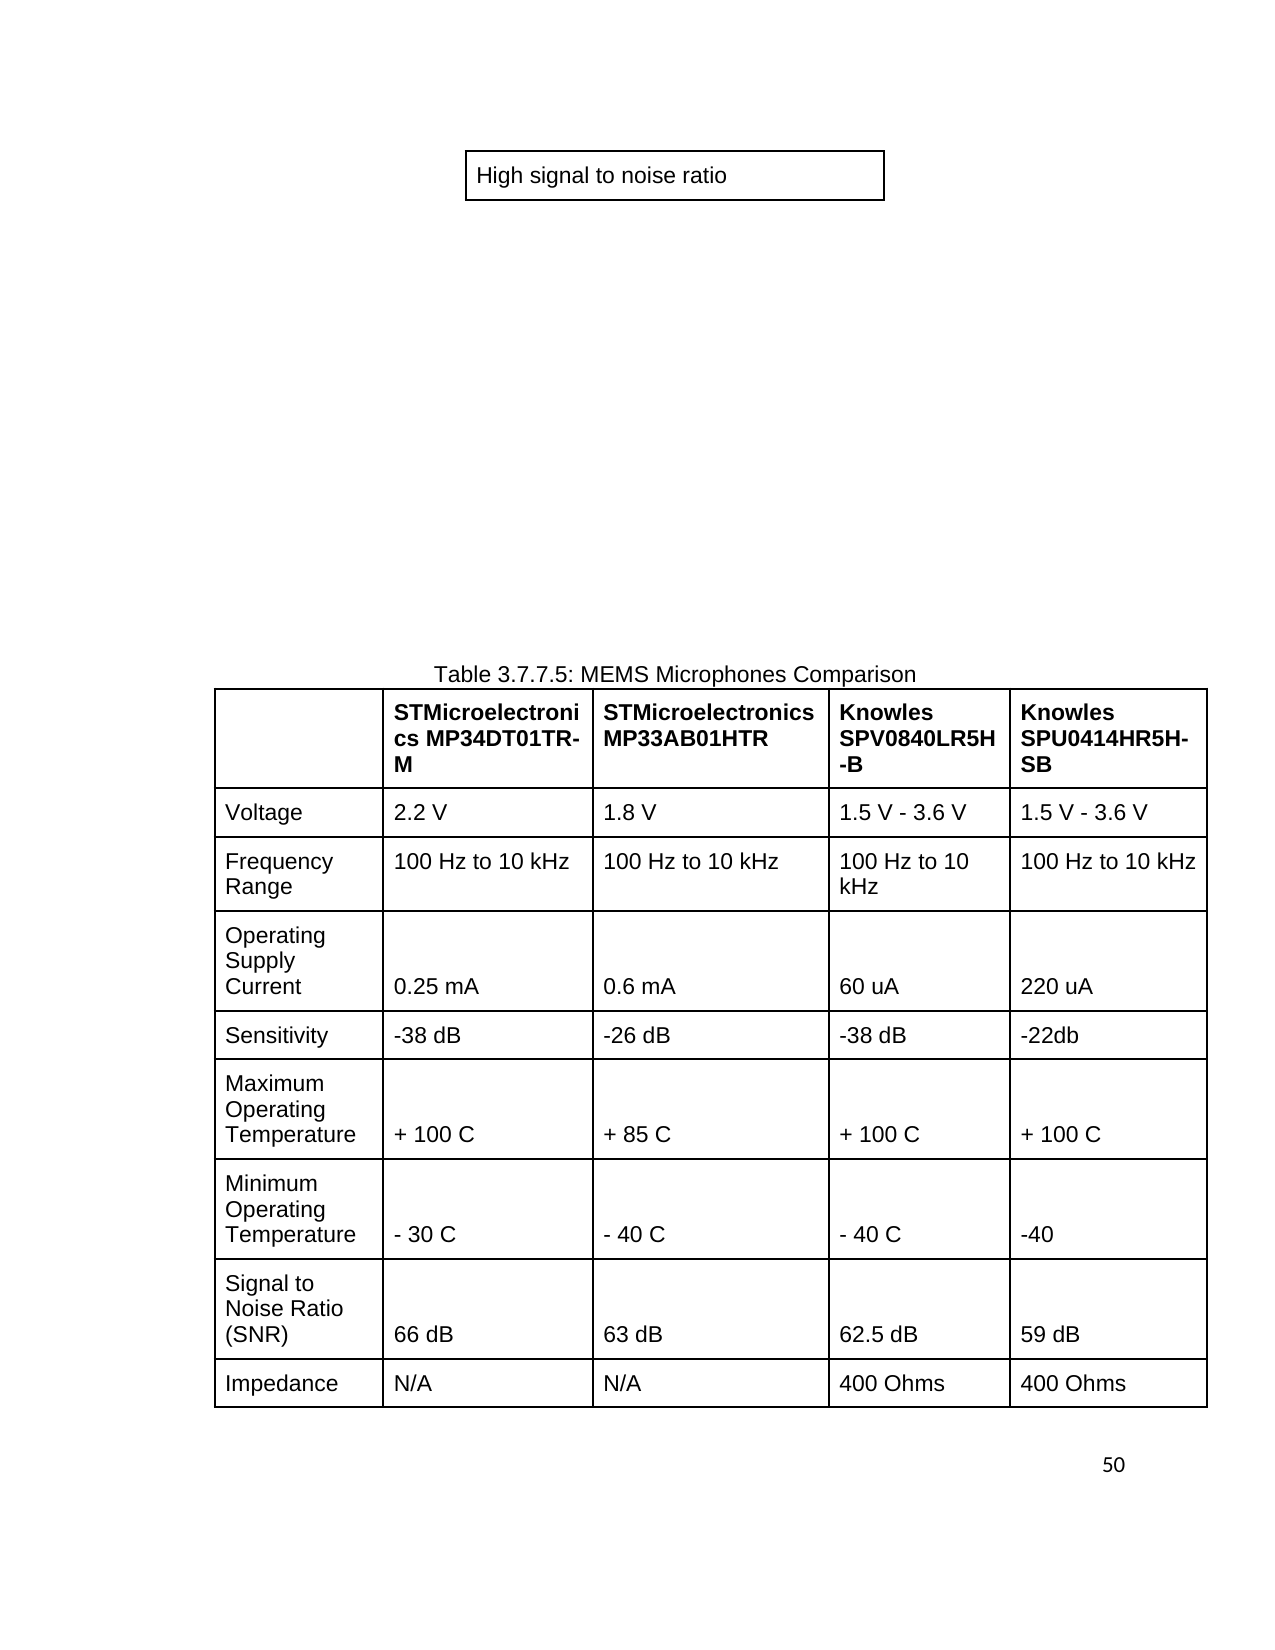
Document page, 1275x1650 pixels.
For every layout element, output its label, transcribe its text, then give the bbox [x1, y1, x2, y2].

table_cell N/A [594, 1360, 828, 1406]
table_cell Frequency Range [216, 838, 382, 910]
table_cell 1.8 V [594, 789, 828, 836]
table_cell Operating Supply Current [216, 912, 382, 1010]
table_cell 59 dB [1011, 1260, 1206, 1358]
table_cell 60 uA [830, 912, 1009, 1010]
table_cell High signal to noise ratio [467, 152, 883, 198]
table_cell 400 Ohms [1011, 1360, 1206, 1406]
table_cell -22db [1011, 1012, 1206, 1058]
table_cell - 40 C [594, 1160, 828, 1258]
table_cell -38 dB [830, 1012, 1009, 1058]
table_cell 100 Hz to 10 kHz [594, 838, 828, 910]
table_cell + 100 C [830, 1060, 1009, 1158]
table_cell 66 dB [384, 1260, 592, 1358]
table_cell 2.2 V [384, 789, 592, 836]
table_cell -38 dB [384, 1012, 592, 1058]
table_cell 62.5 dB [830, 1260, 1009, 1358]
table_header Knowles SPV0840LR5H-B [830, 690, 1009, 787]
table_cell 220 uA [1011, 912, 1206, 1010]
table_cell 1.5 V - 3.6 V [1011, 789, 1206, 836]
table_header STMicroelectronics MP34DT01TR-M [384, 690, 592, 787]
table_cell - 30 C [384, 1160, 592, 1258]
table_cell 100 Hz to 10 kHz [384, 838, 592, 910]
table_header Knowles SPU0414HR5H-SB [1011, 690, 1206, 787]
table_cell + 100 C [1011, 1060, 1206, 1158]
table_cell 400 Ohms [830, 1360, 1009, 1406]
table_cell + 85 C [594, 1060, 828, 1158]
table_cell Voltage [216, 789, 382, 836]
table_cell Signal to Noise Ratio (SNR) [216, 1260, 382, 1358]
table_cell 100 Hz to 10 kHz [1011, 838, 1206, 910]
text Table 3.7.7.5: MEMS Microphones Comparison [225, 662, 1125, 687]
table_cell 0.6 mA [594, 912, 828, 1010]
table_header [216, 690, 382, 787]
table_cell -40 [1011, 1160, 1206, 1258]
table_cell -26 dB [594, 1012, 828, 1058]
table_header STMicroelectronics MP33AB01HTR [594, 690, 828, 787]
table_cell Impedance [216, 1360, 382, 1406]
table_cell Sensitivity [216, 1012, 382, 1058]
table_cell + 100 C [384, 1060, 592, 1158]
table_cell 0.25 mA [384, 912, 592, 1010]
table_cell 1.5 V - 3.6 V [830, 789, 1009, 836]
table_cell 63 dB [594, 1260, 828, 1358]
table_cell Maximum Operating Temperature [216, 1060, 382, 1158]
table_cell 100 Hz to 10 kHz [830, 838, 1009, 910]
table_cell Minimum Operating Temperature [216, 1160, 382, 1258]
table_cell N/A [384, 1360, 592, 1406]
table_cell - 40 C [830, 1160, 1009, 1258]
